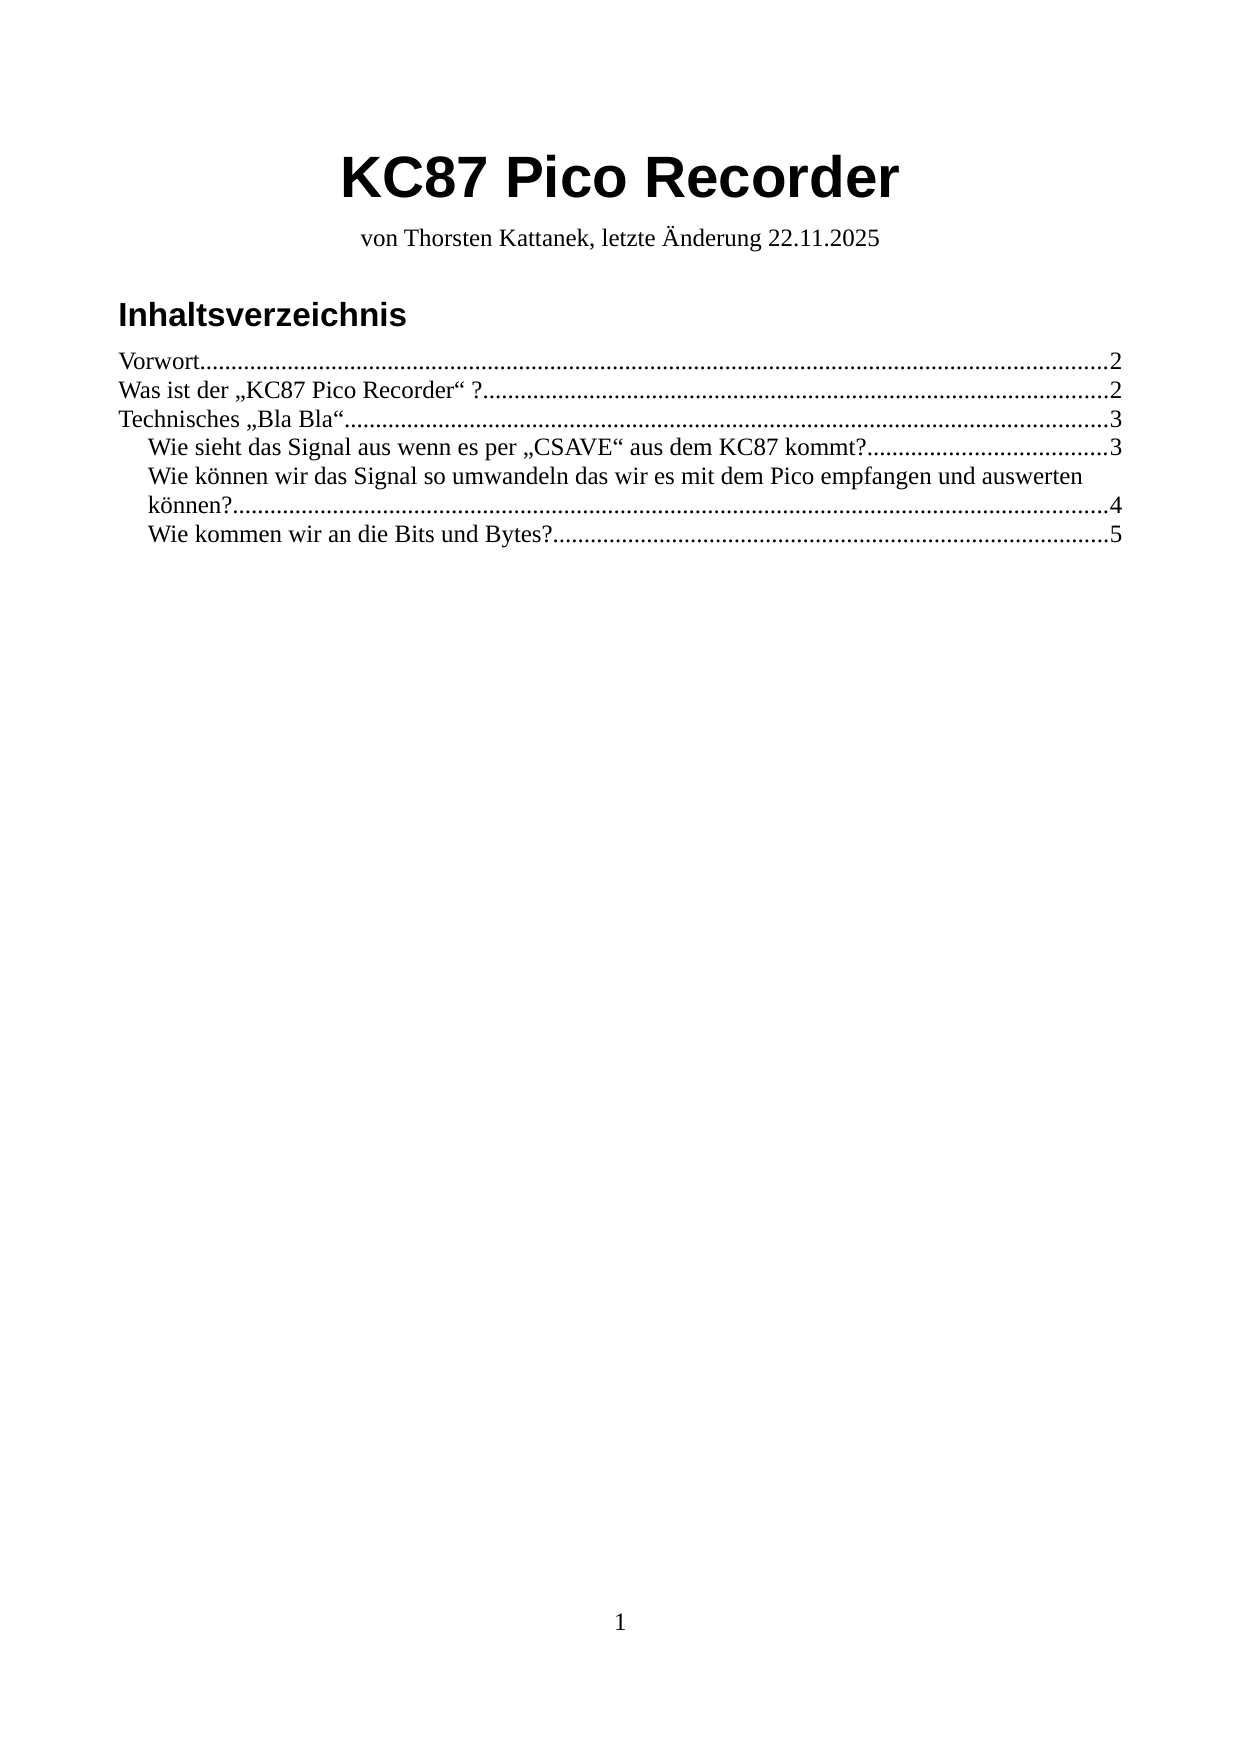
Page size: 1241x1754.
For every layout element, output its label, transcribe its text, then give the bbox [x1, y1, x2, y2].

text Wie kommen wir an die Bits und Bytes? 5 [148, 519, 1122, 547]
title KC87 Pico Recorder [118, 143, 1122, 210]
text Technisches „Bla Bla“ 3 [118, 404, 1122, 432]
text Vorwort 2 [118, 346, 1122, 375]
text Wie können wir das Signal so umwandeln das wir es mit dem Pico empfangen und auswerten können? 4 [148, 461, 1122, 519]
text von Thorsten Kattanek, letzte Änderung 22.11.2025 [118, 223, 1122, 251]
text Was ist der „KC87 Pico Recorder“ ? 2 [118, 375, 1122, 404]
text Wie sieht das Signal aus wenn es per „CSAVE“ aus dem KC87 kommt? 3 [148, 432, 1122, 461]
subtitle Inhaltsverzeichnis [118, 295, 1122, 334]
